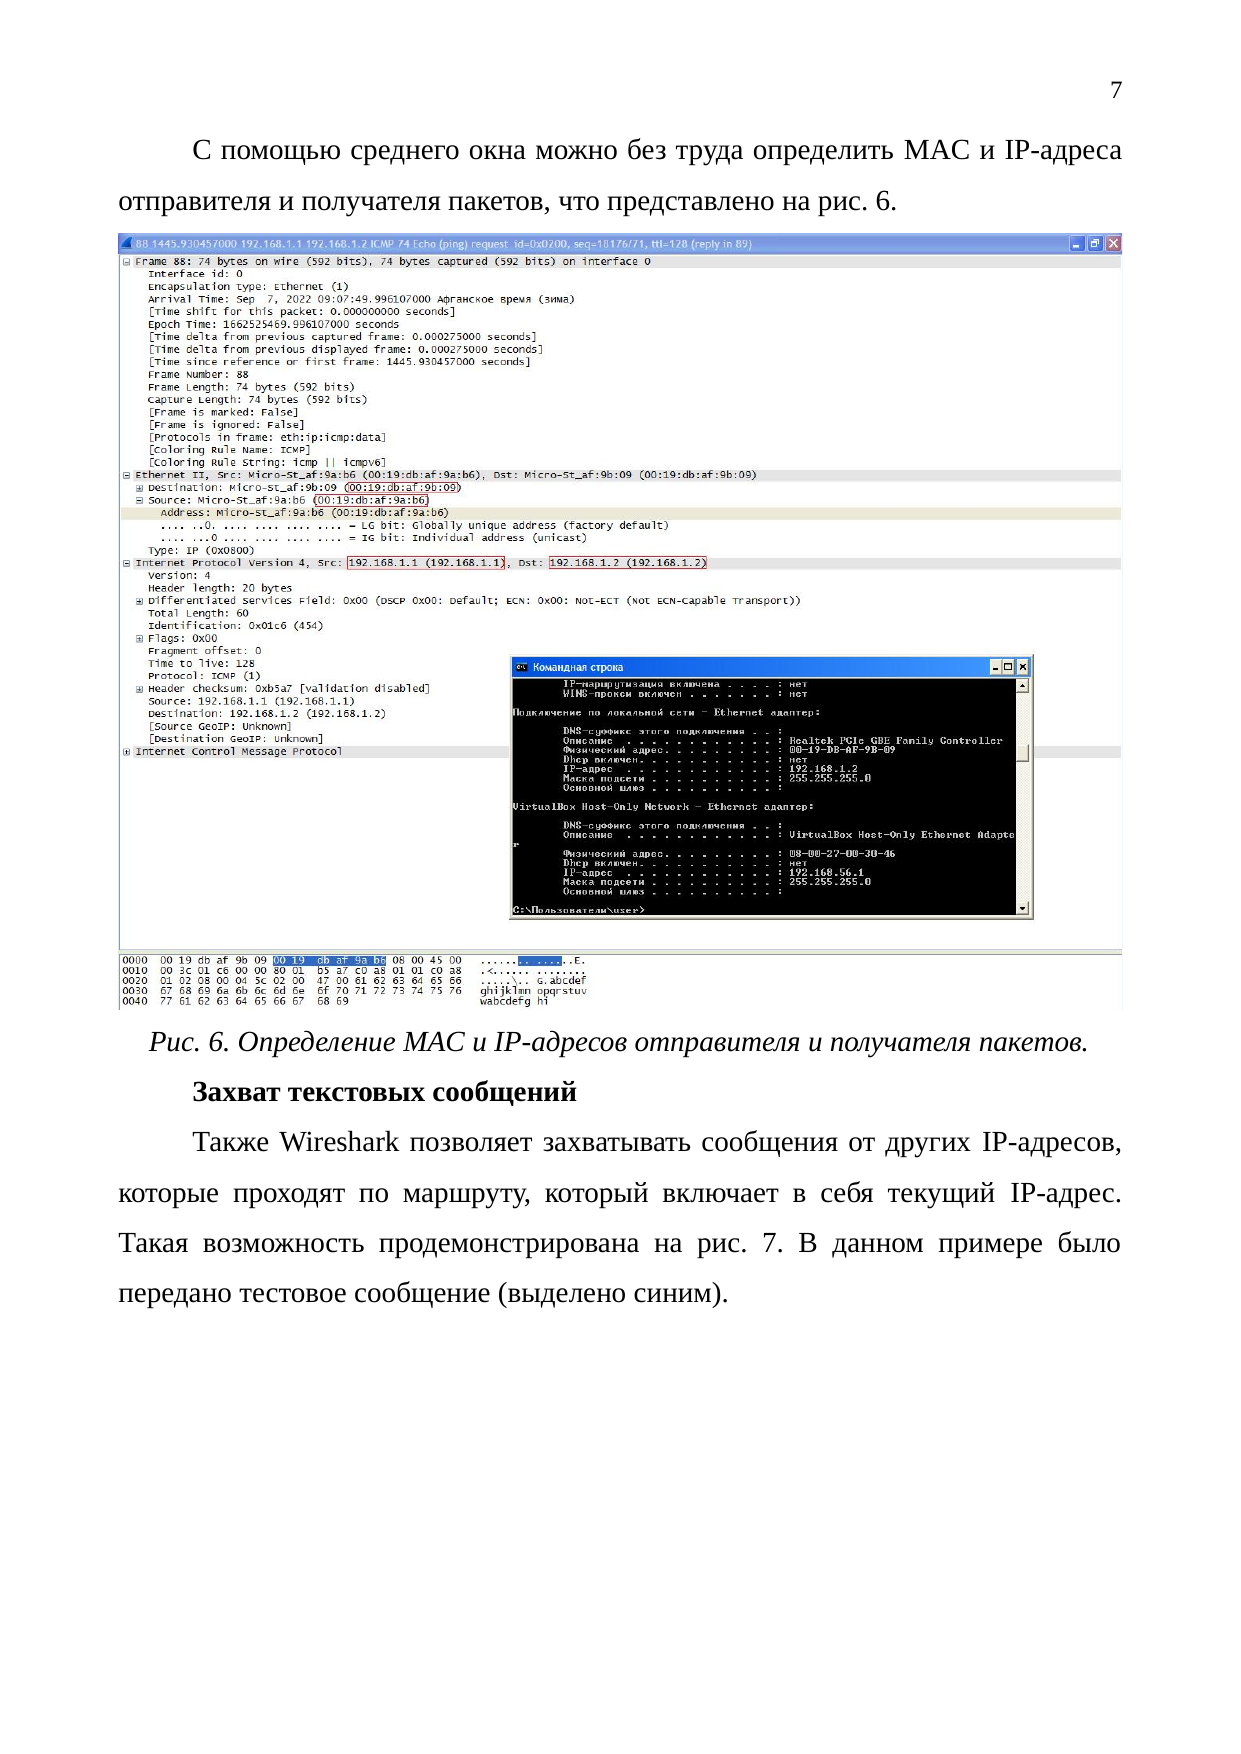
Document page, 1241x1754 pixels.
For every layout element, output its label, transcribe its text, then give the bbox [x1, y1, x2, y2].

text Захват текстовых сообщений [118, 1074, 1122, 1108]
text Рис. 6. Определение MAC и IP-адресов отправителя и получателя пакетов. [118, 1024, 1122, 1057]
text С помощью среднего окна можно без труда определить MAC и IP-адреса отправителя и получателя пакетов, что представлено на рис. 6. [118, 132, 1122, 216]
text Также Wireshark позволяет захватывать сообщения от других IP-адресов, которые проходят по маршруту, который включает в себя текущий IP-адрес. Такая возможность продемонстрирована на рис. 7. В данном примере было передано тестовое сообщение (выделено синим). [118, 1124, 1122, 1309]
